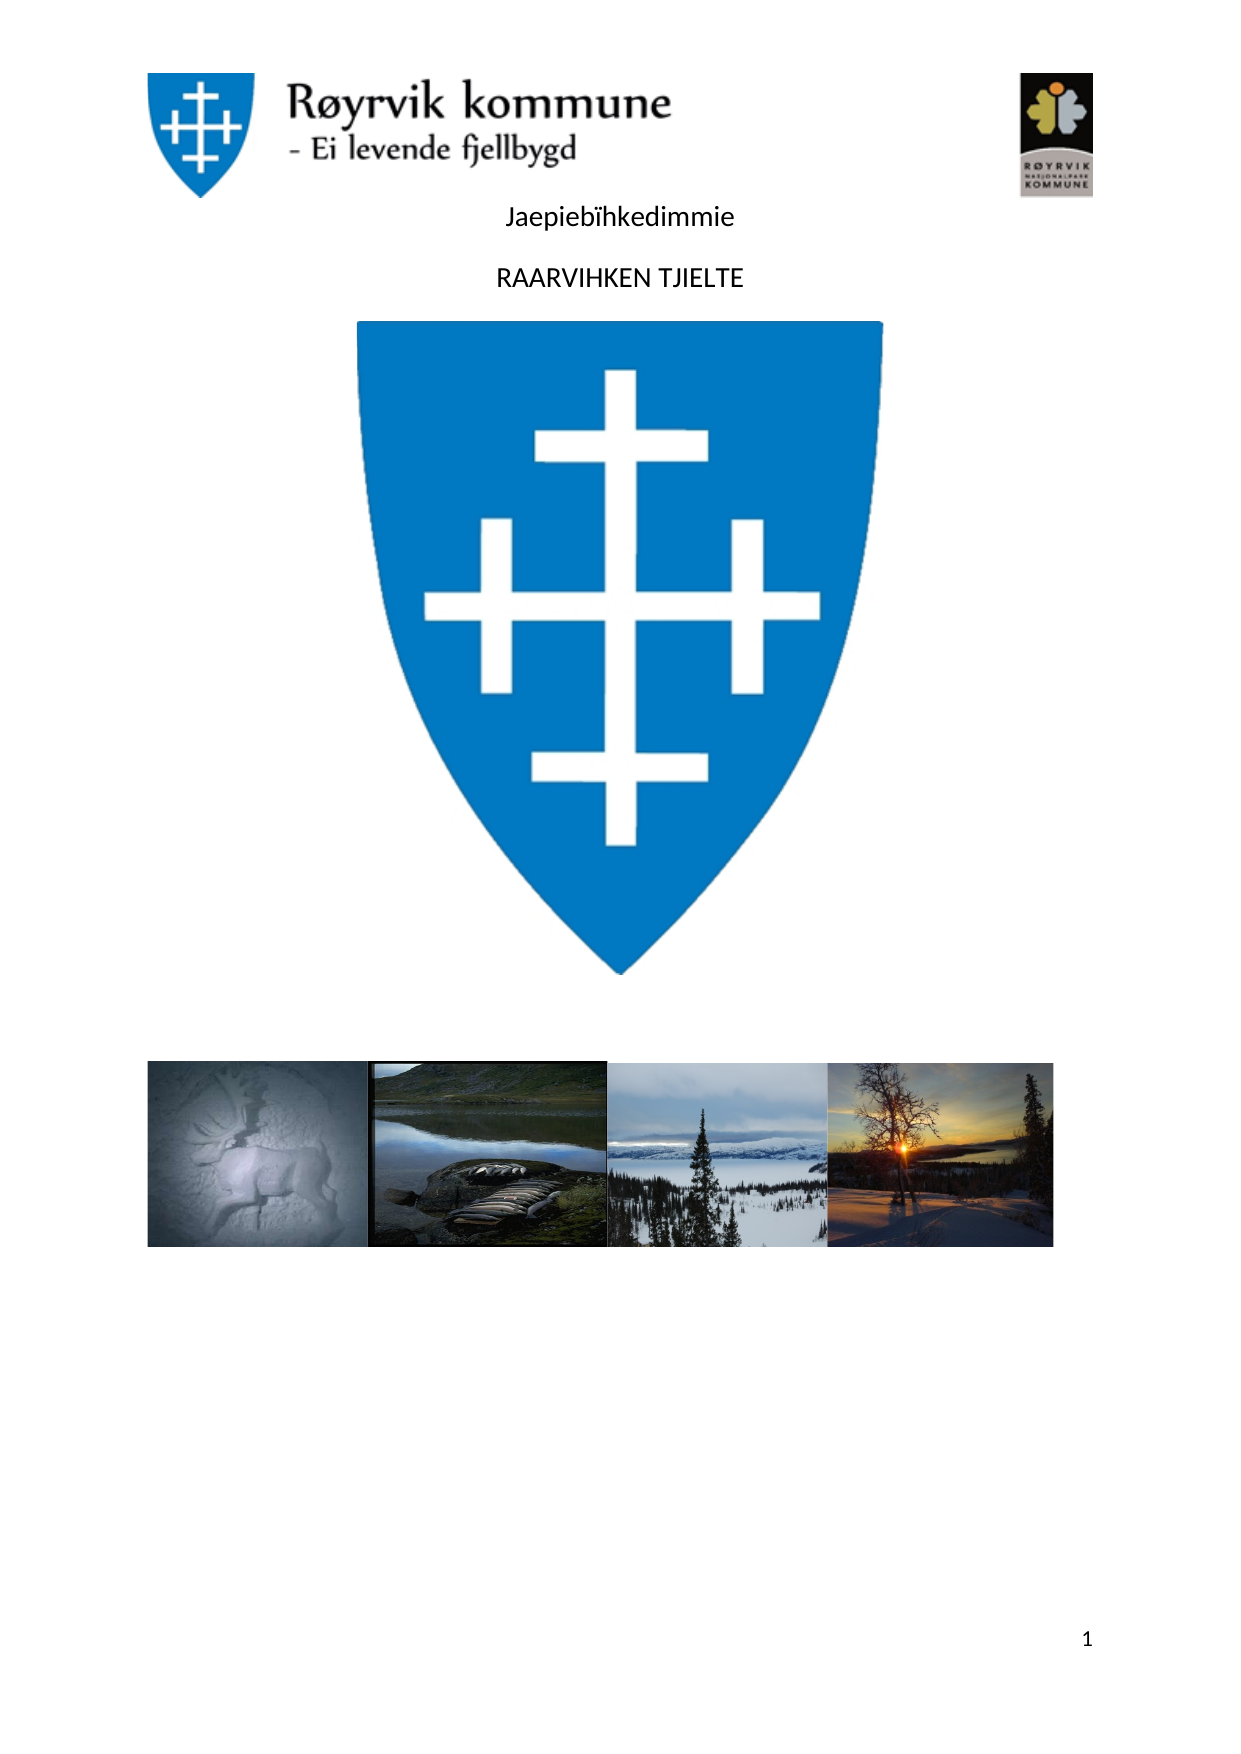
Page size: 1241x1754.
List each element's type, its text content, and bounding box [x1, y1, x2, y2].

picture [147, 73, 1093, 198]
picture [356, 321, 884, 975]
picture [147, 1061, 1054, 1247]
text RAARVIHKEN TJIELTE [148, 259, 1093, 295]
text Jaepiebïhkedimmie [148, 198, 1093, 233]
